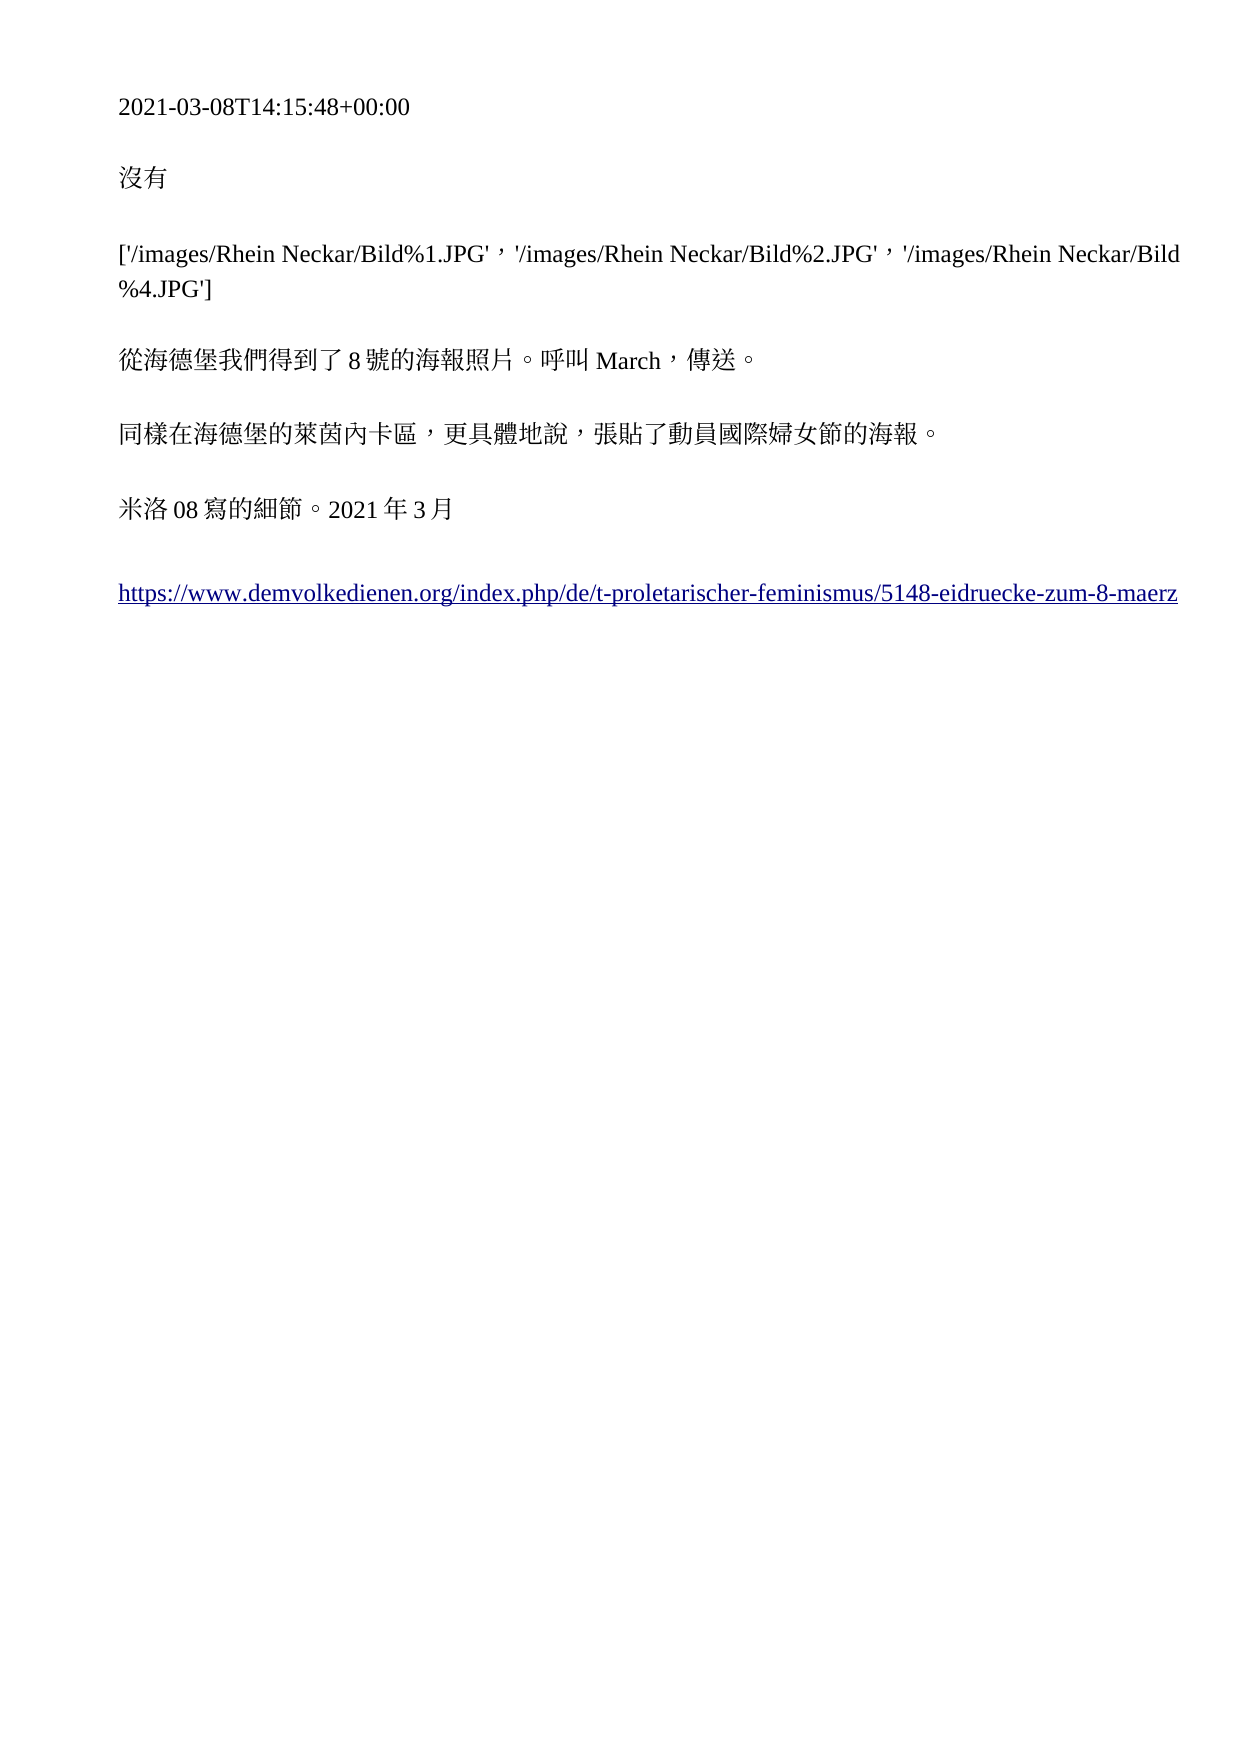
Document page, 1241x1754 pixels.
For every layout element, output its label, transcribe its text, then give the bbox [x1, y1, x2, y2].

text 2021-03-08T14:15:48+00:00 沒有 ['/images/Rhein Neckar/Bild%1.JPG'，'/images/Rhein Neckar/Bild%2.JPG'，'/images/Rhein Neckar/Bild%4.JPG'] 從海德堡我們得到了8號的海報照片。呼叫March，傳送。 同樣在海德堡的萊茵內卡區，更具體地說，張貼了動員國際婦女節的海報。 米洛08寫的細節。2021年3月 [118, 59, 1181, 525]
text https://www.demvolkedienen.org/index.php/de/t-proletarischer-feminismus/5148-eidruecke-zum-8-maerz [118, 545, 1181, 607]
